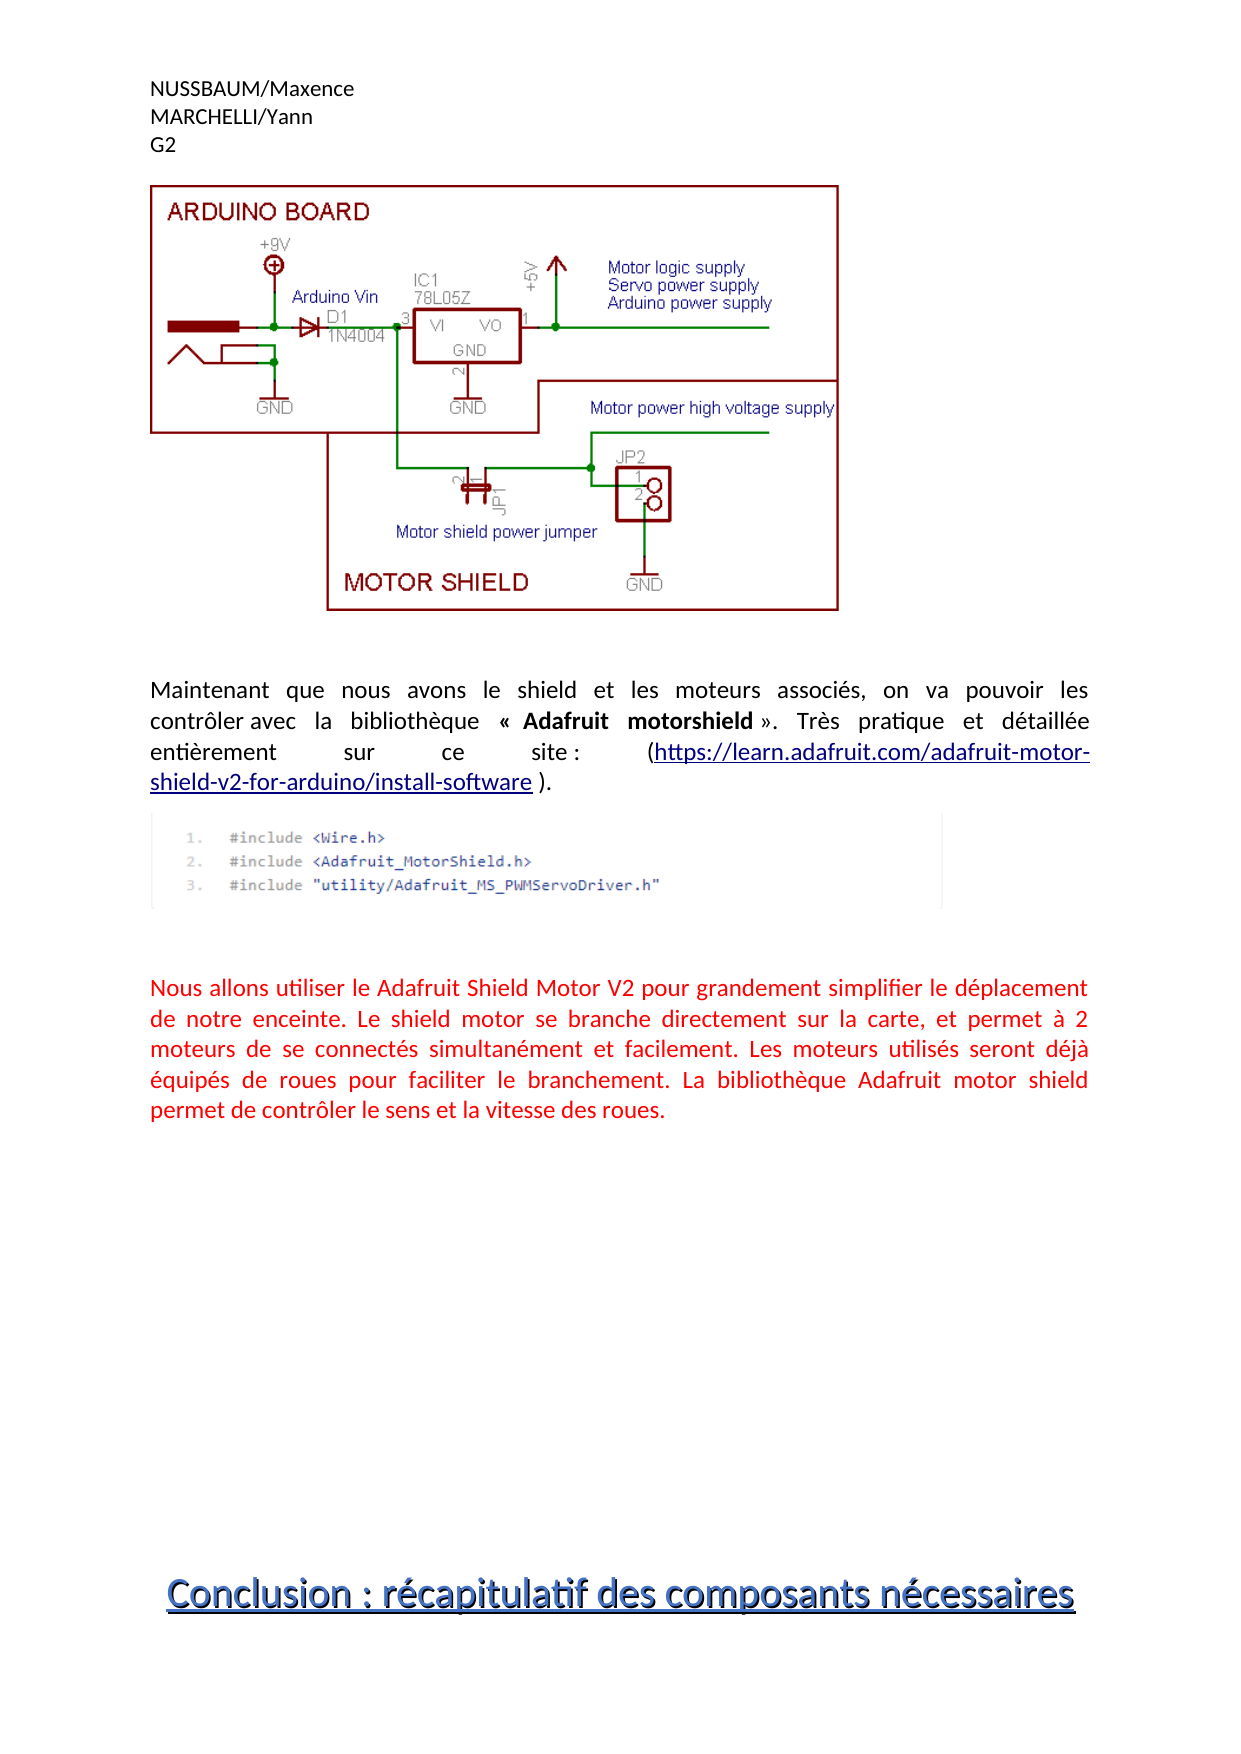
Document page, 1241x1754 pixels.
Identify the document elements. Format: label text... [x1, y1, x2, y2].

text Conclusion : récapitulatif des composants nécessaires [150, 1566, 1090, 1617]
text Maintenant que nous avons le shield et les moteurs associés, on va pouvoir les contrôler avec la bibliothèque « Adafruit motorshield ». Très pratique et détaillée entièrement sur ce site : (https://learn.adafruit.com/adafruit-motor-shield-v2-for-arduino/install-software ). [150, 675, 1090, 797]
text Nous allons utiliser le Adafruit Shield Motor V2 pour grandement simplifier le déplacement de notre enceinte. Le shield motor se branche directement sur la carte, et permet à 2 moteurs de se connectés simultanément et facilement. Les moteurs utilisés seront déjà équipés de roues pour faciliter le branchement. La bibliothèque Adafruit motor shield permet de contrôler le sens et la vitesse des roues. [150, 972, 1090, 1125]
